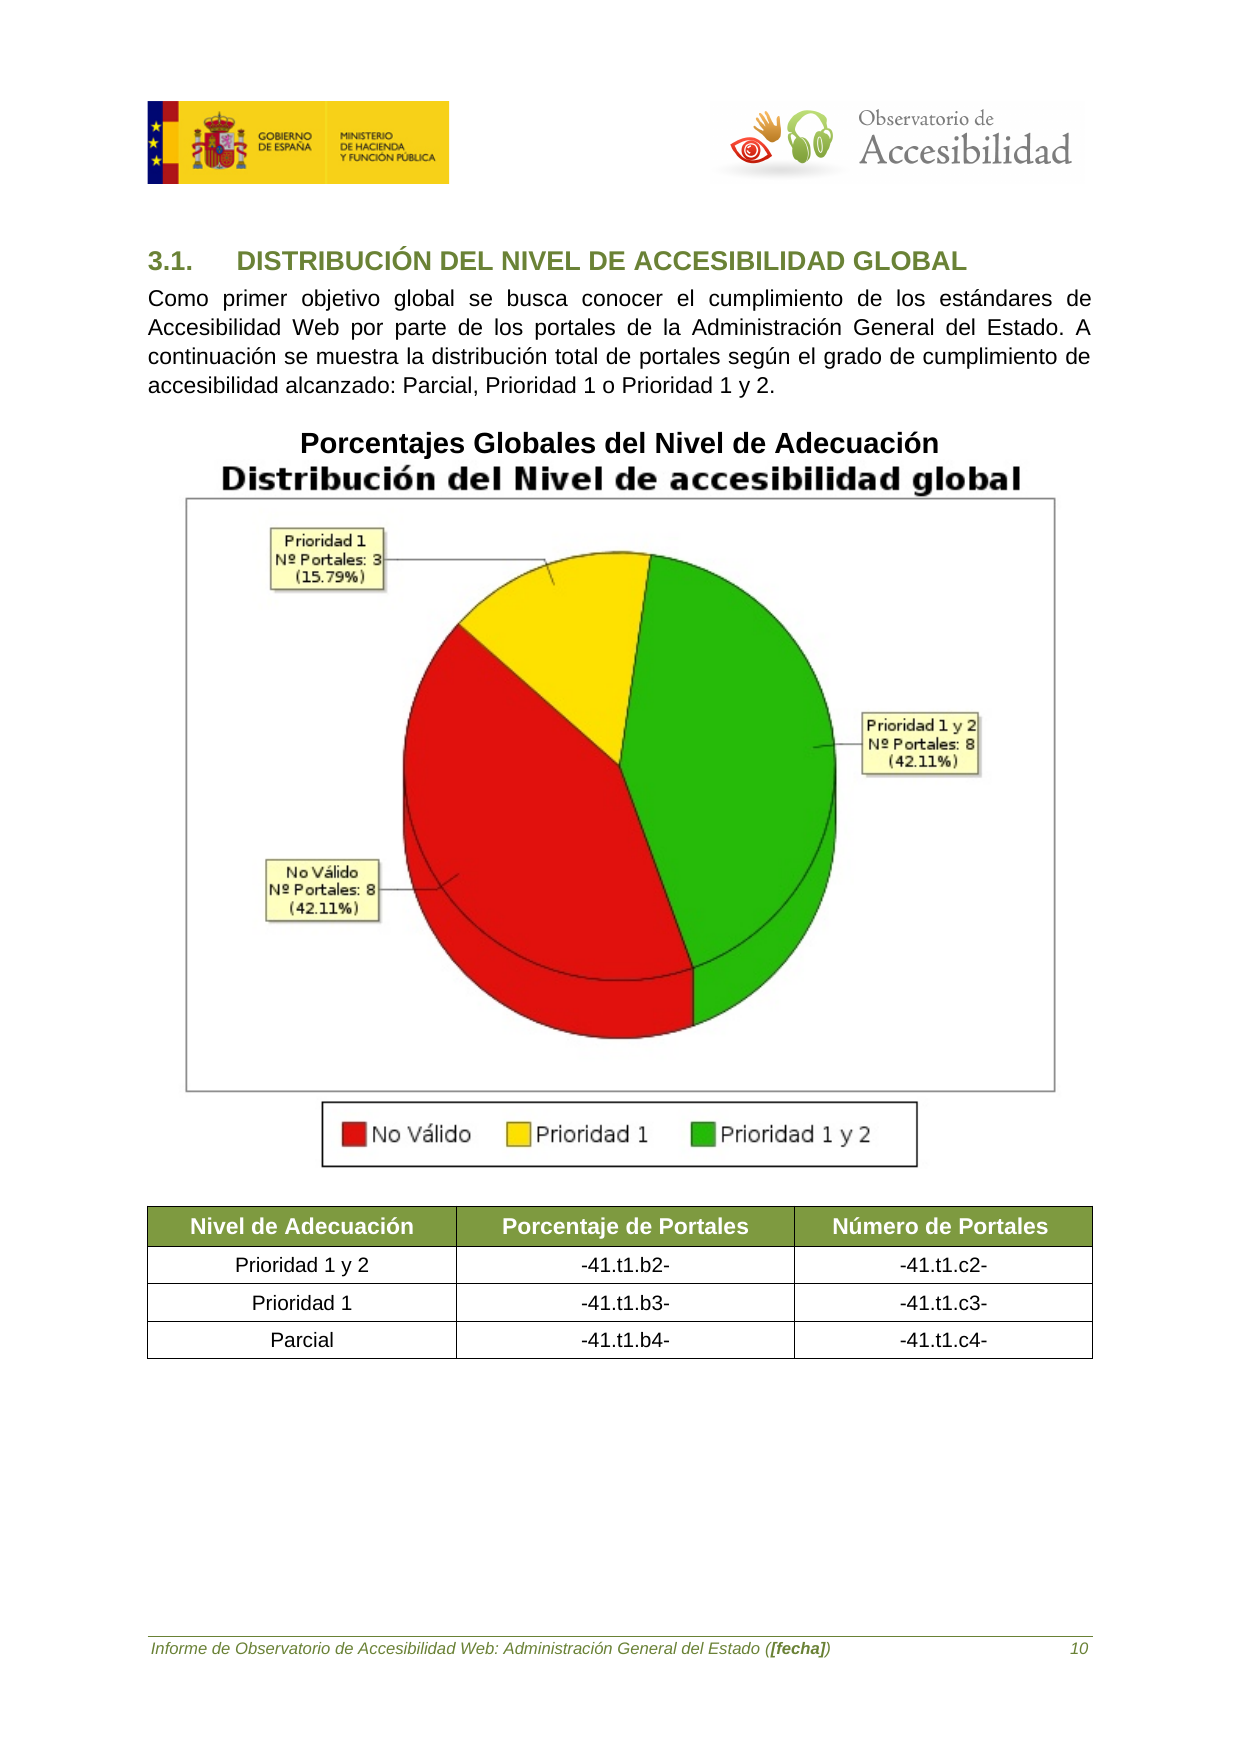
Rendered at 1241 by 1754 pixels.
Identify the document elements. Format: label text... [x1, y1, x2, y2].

table_header Porcentaje de Portales [457, 1207, 794, 1246]
text Como primer objetivo global se busca conocer el cumplimiento de los estándares de Accesibilidad Web por parte de los portales de la Administración General del Estado. A continuación se muestra la distribución total de portales según el grado de cumplimiento de accesibilidad alcanzado: Parcial, Prioridad 1 o Prioridad 1 y 2. [148, 285, 1092, 398]
table_cell -41.t1.b3- [457, 1284, 794, 1321]
table_cell -41.t1.b4- [457, 1322, 794, 1358]
text Porcentajes Globales del Nivel de Adecuación [148, 426, 1092, 460]
table_cell -41.t1.c3- [795, 1284, 1092, 1321]
table_cell -41.t1.c4- [795, 1322, 1092, 1358]
table_cell -41.t1.c2- [795, 1247, 1092, 1283]
table_cell Prioridad 1 [148, 1284, 456, 1321]
picture [147, 101, 450, 184]
table_cell Parcial [148, 1322, 456, 1358]
picture [178, 459, 1062, 1169]
picture [710, 101, 1086, 184]
table_header Nivel de Adecuación [148, 1207, 456, 1246]
table_cell Prioridad 1 y 2 [148, 1247, 456, 1283]
table_header Número de Portales [795, 1207, 1092, 1246]
table_cell -41.t1.b2- [457, 1247, 794, 1283]
subtitle Distribución del nivel de accesibilidad global [148, 245, 1092, 276]
